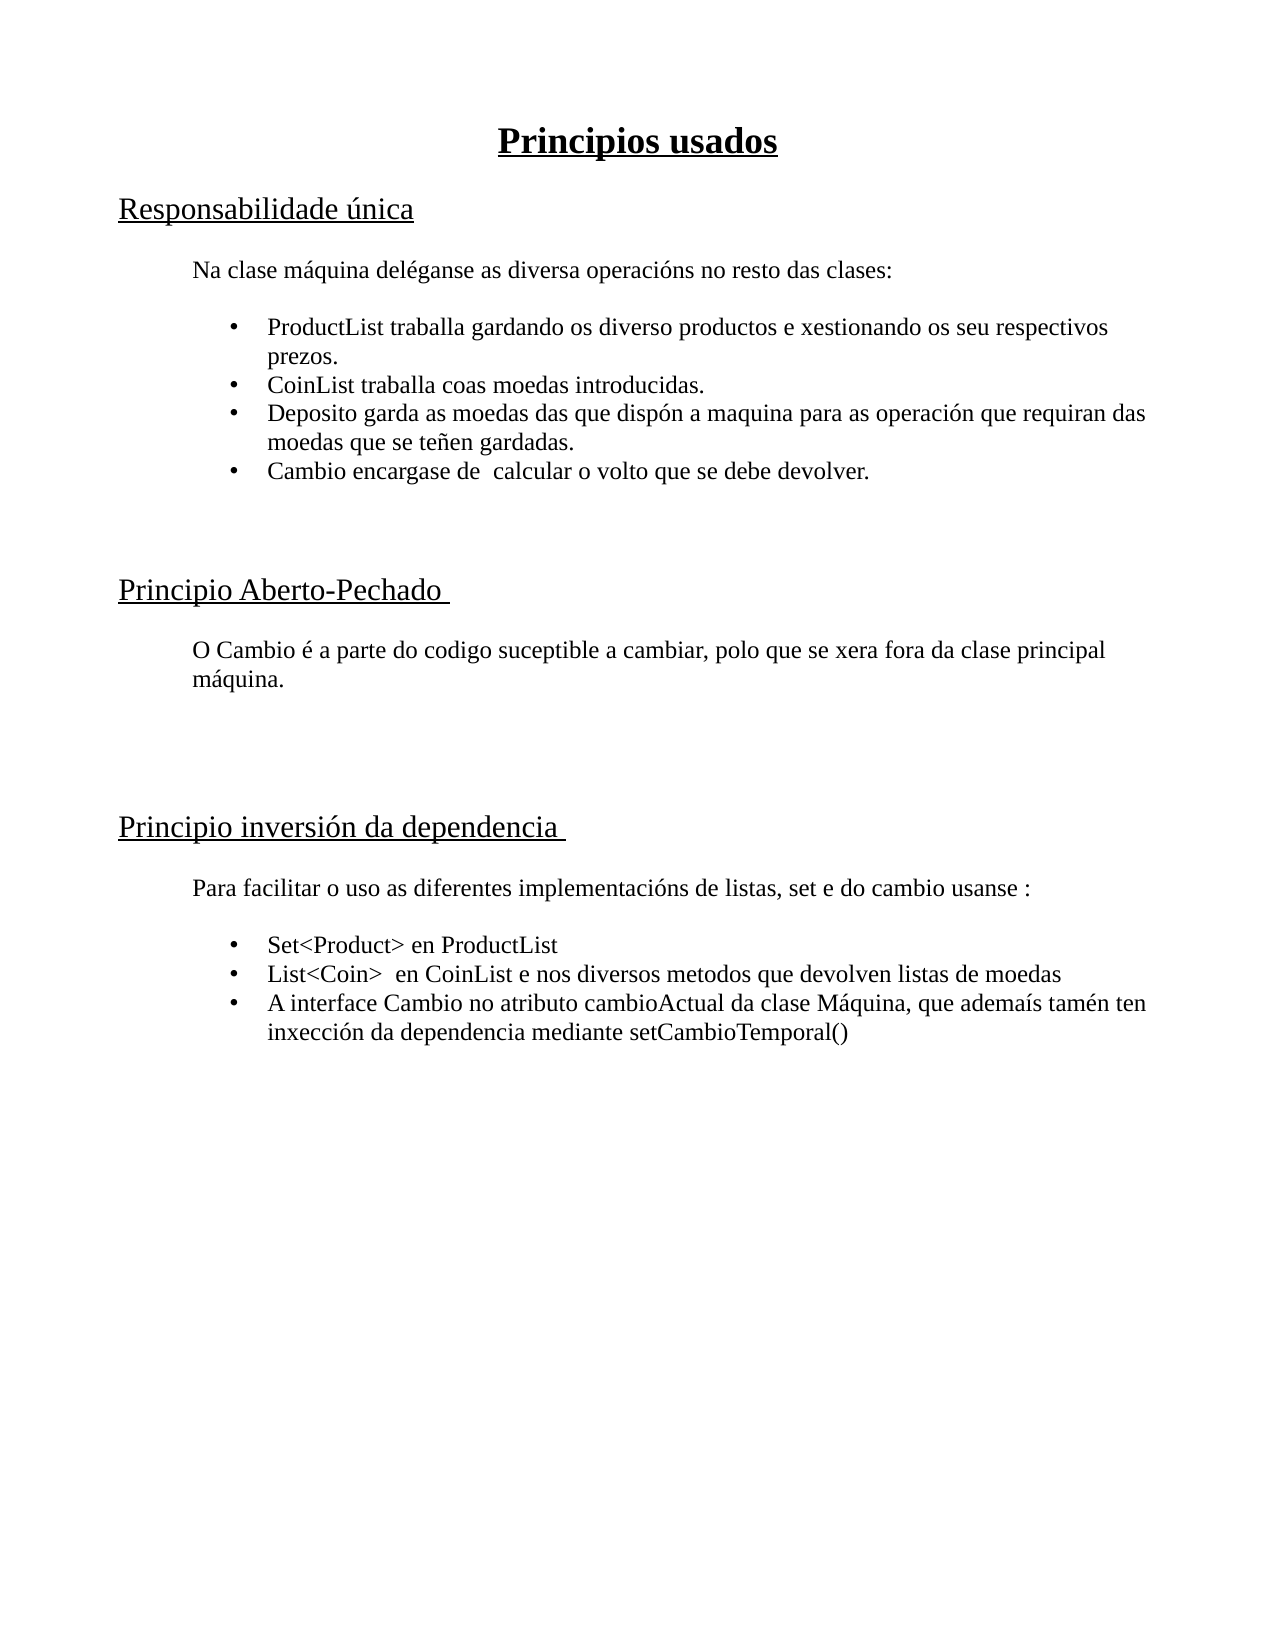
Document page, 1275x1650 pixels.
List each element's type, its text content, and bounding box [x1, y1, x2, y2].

list ProductList traballa gardando os diverso productos e xestionando os seu respectivos prezos. [229, 312, 1157, 370]
text Na clase máquina deléganse as diversa operacións no resto das clases: [118, 255, 1157, 283]
text Principios usados [118, 118, 1157, 161]
list A interface Cambio no atributo cambioActual da clase Máquina, que ademaís tamén ten inxección da dependencia mediante setCambioTemporal() [229, 988, 1157, 1045]
list Set<Product> en ProductList [229, 930, 1157, 959]
list Cambio encargase de calcular o volto que se debe devolver. [229, 456, 1157, 485]
list CoinList traballa coas moedas introducidas. [229, 370, 1157, 398]
list List<Coin> en CoinList e nos diversos metodos que devolven listas de moedas [229, 959, 1157, 988]
text Principio inversión da dependencia [118, 808, 1157, 844]
text O Cambio é a parte do codigo suceptible a cambiar, polo que se xera fora da clase principal máquina. [118, 636, 1157, 693]
list Deposito garda as moedas das que dispón a maquina para as operación que requiran das moedas que se teñen gardadas. [229, 398, 1157, 456]
text Principio Aberto-Pechado [118, 542, 1157, 607]
text Para facilitar o uso as diferentes implementacións de listas, set e do cambio usanse : [118, 873, 1157, 902]
text Responsabilidade única [118, 190, 1157, 226]
